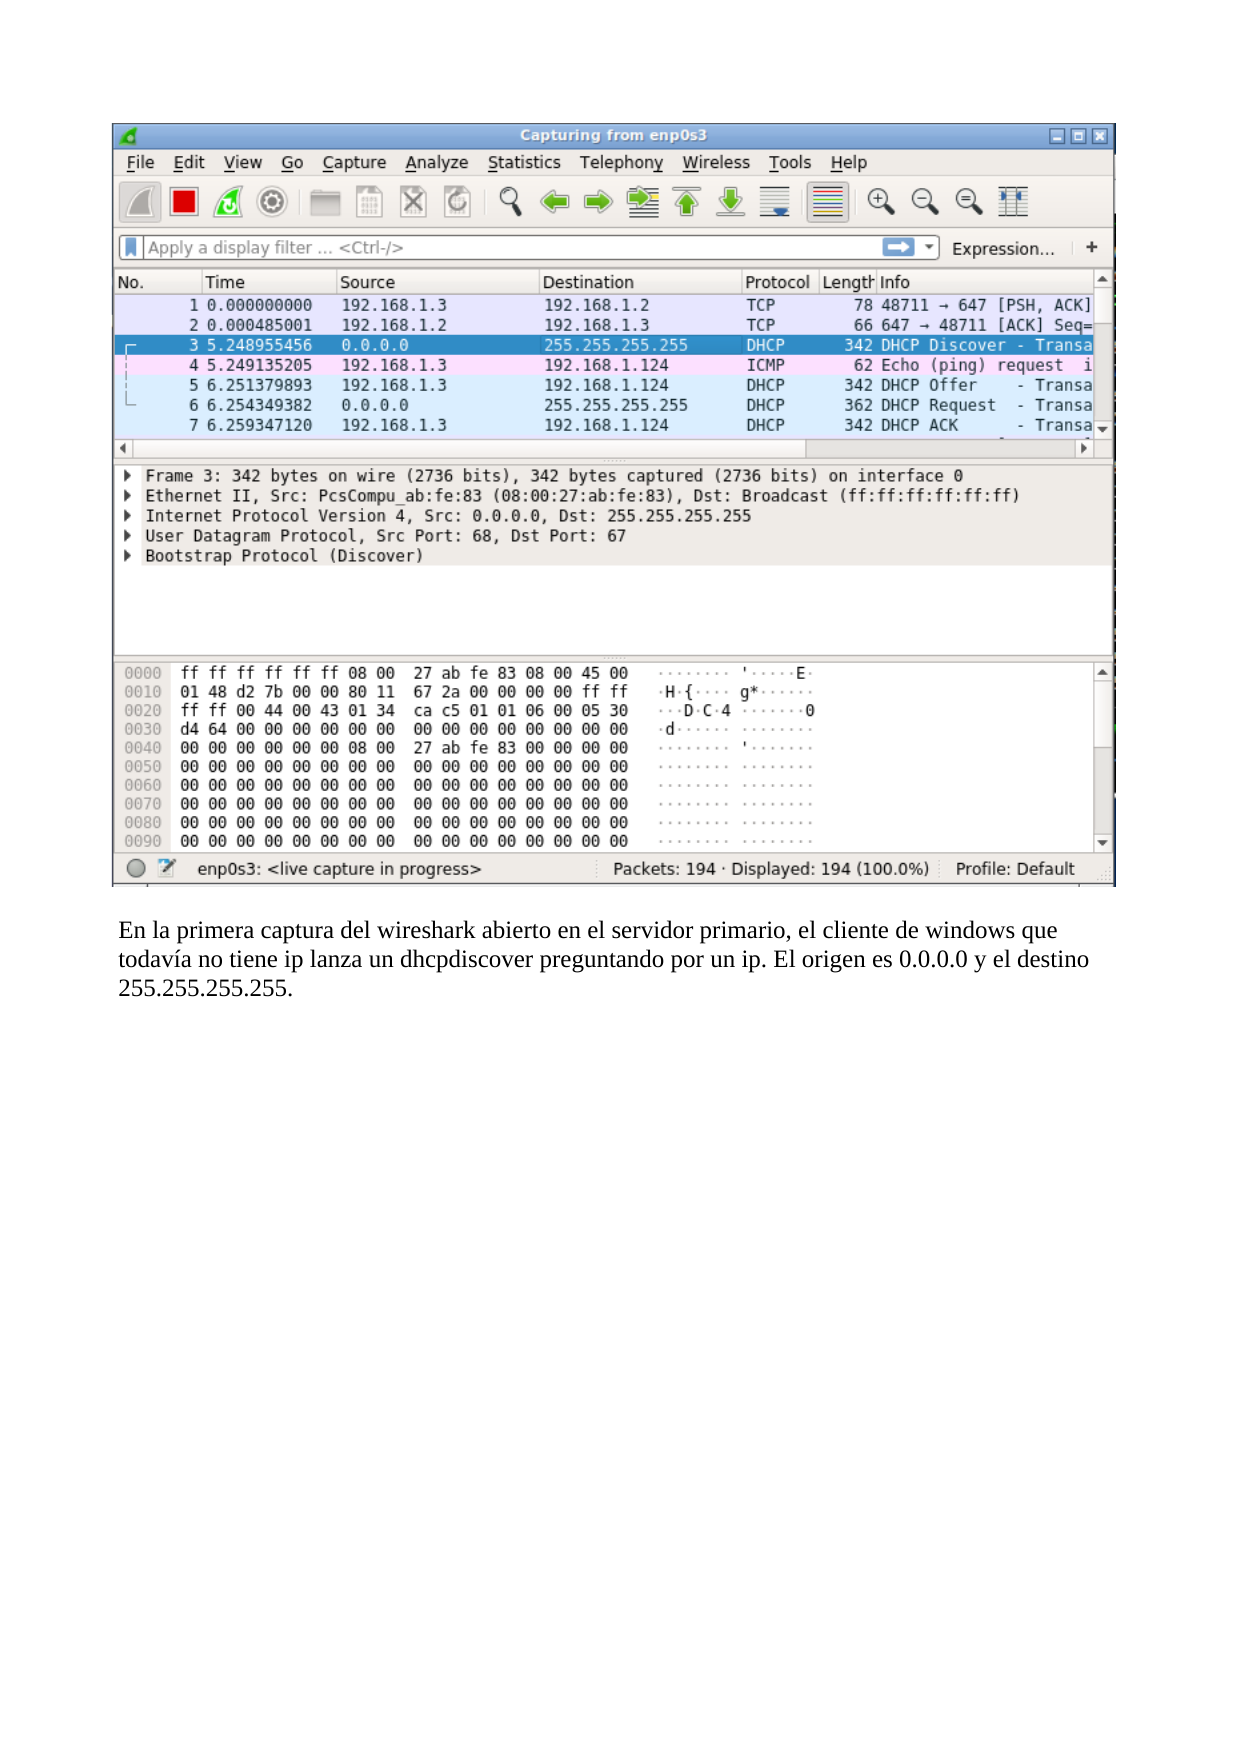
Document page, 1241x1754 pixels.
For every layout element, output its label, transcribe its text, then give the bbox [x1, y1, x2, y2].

text En la primera captura del wireshark abierto en el servidor primario, el cliente de windows que todavía no tiene ip lanza un dhcpdiscover preguntando por un ip. El origen es 0.0.0.0 y el destino 255.255.255.255. [118, 915, 1122, 1001]
picture [111, 123, 1116, 887]
